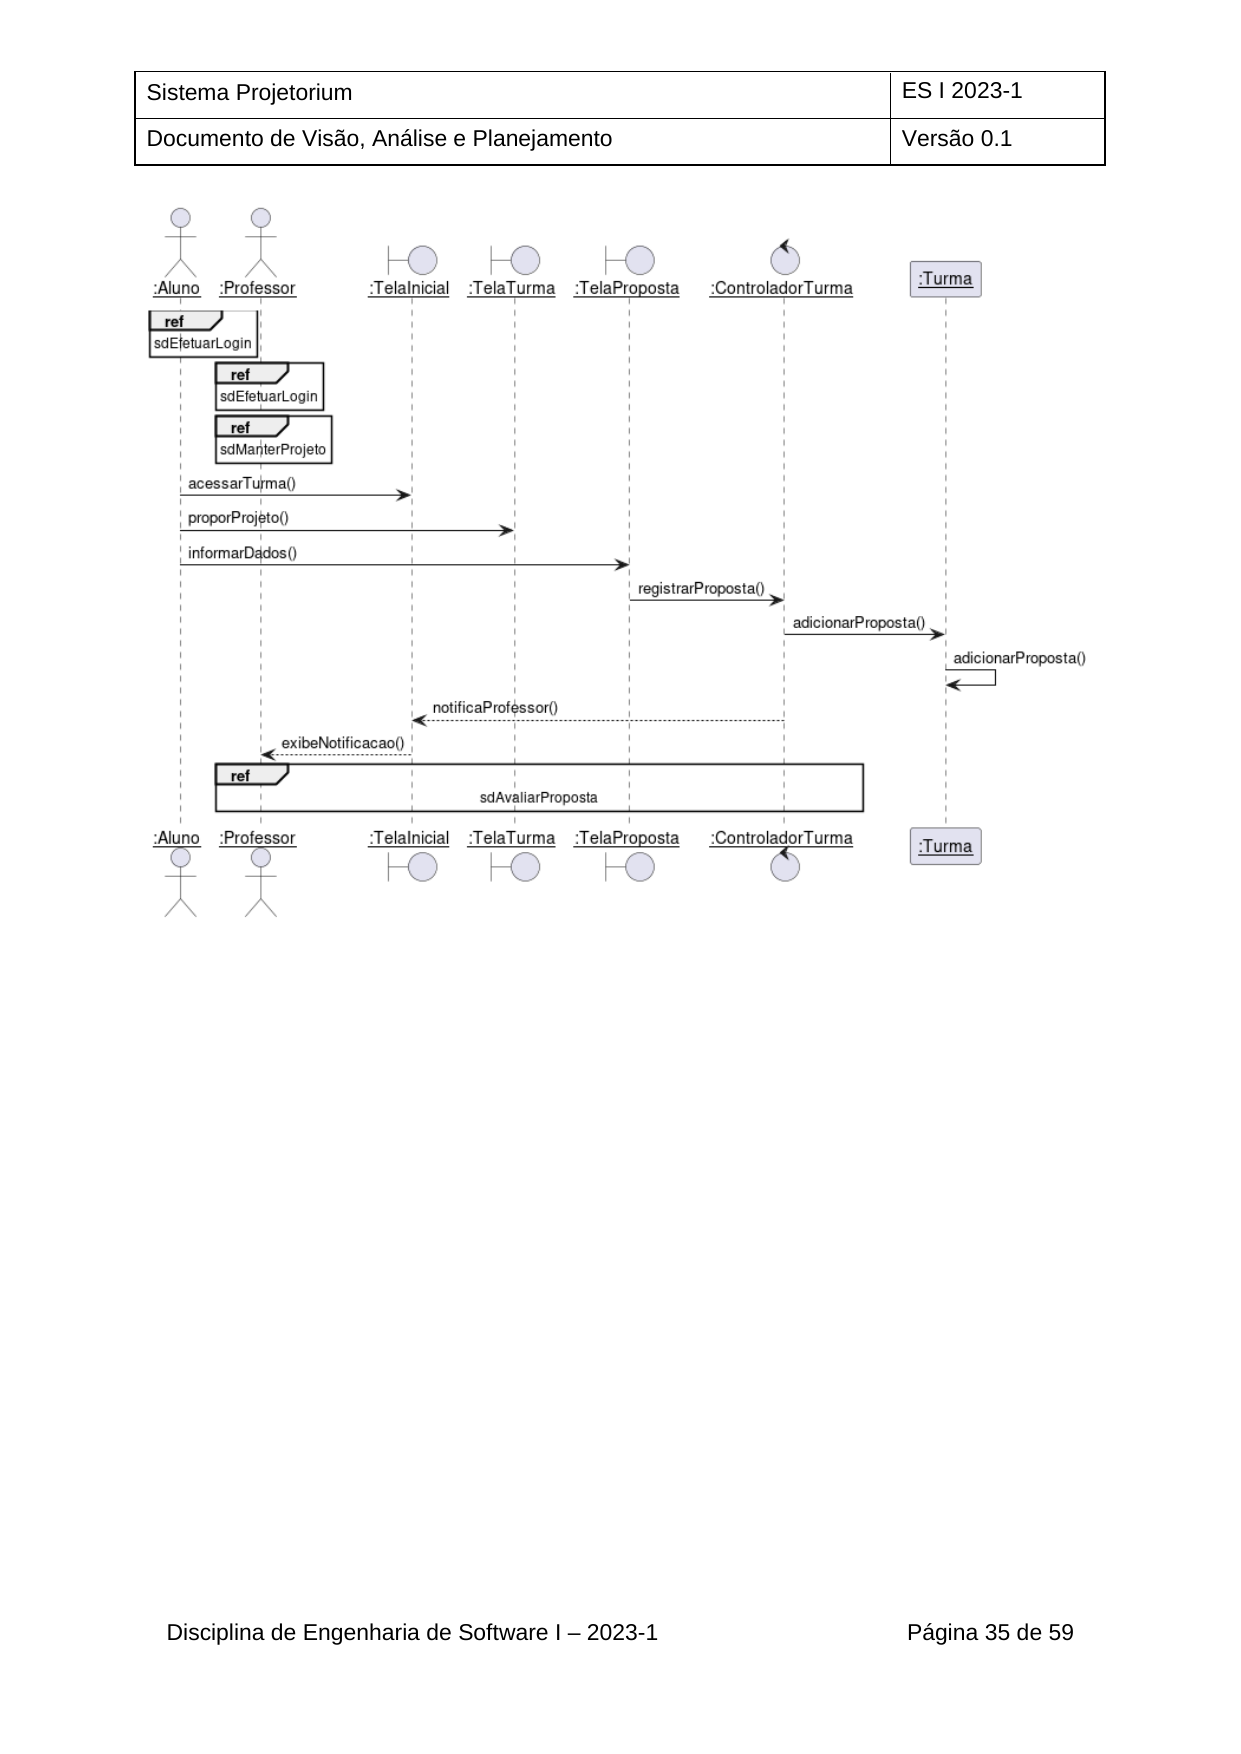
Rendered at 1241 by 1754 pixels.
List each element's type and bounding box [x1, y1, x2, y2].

picture [147, 202, 1093, 923]
